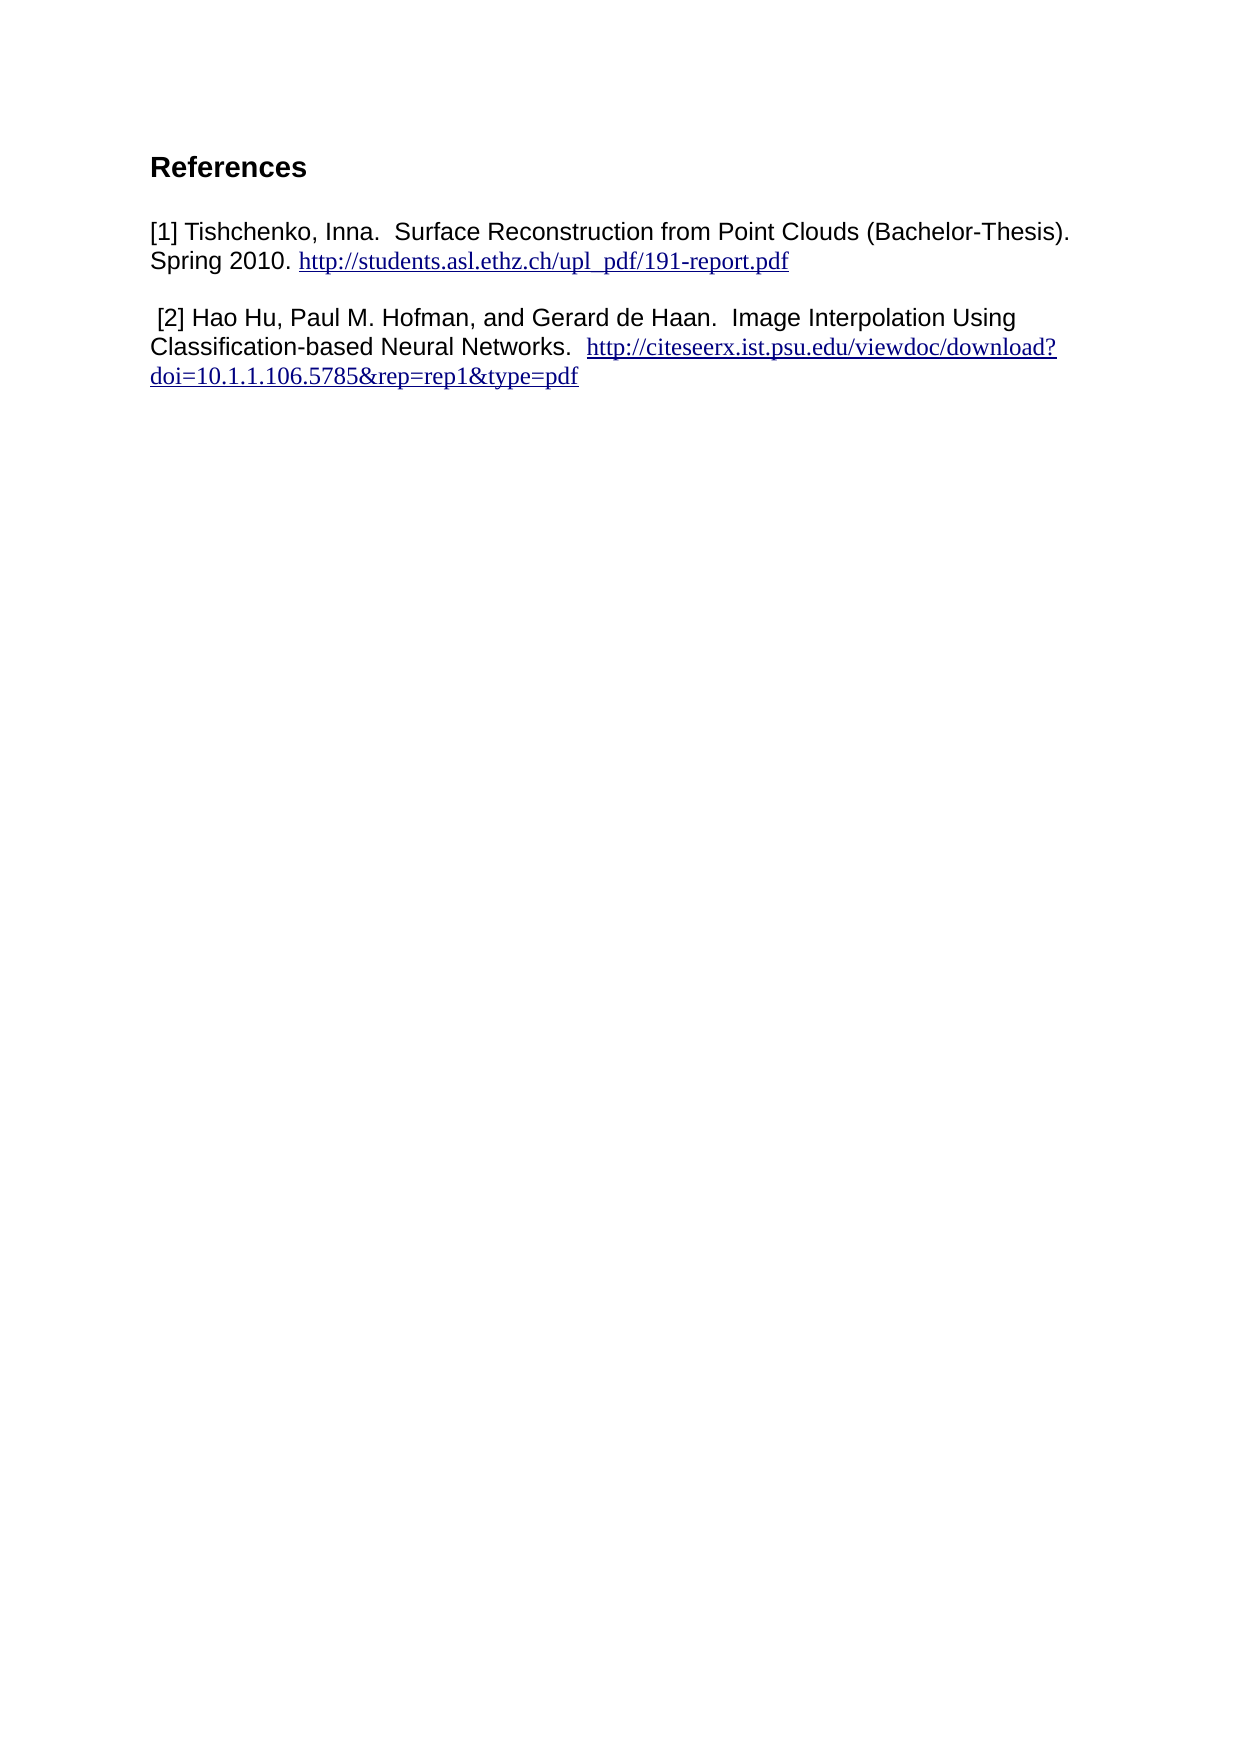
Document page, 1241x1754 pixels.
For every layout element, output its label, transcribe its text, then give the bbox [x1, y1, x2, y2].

text [2] Hao Hu, Paul M. Hofman, and Gerard de Haan. Image Interpolation Using Classification-based Neural Networks. http://citeseerx.ist.psu.edu/viewdoc/download?doi=10.1.1.106.5785&rep=rep1&type=pdf [150, 303, 1091, 390]
text [1] Tishchenko, Inna. Surface Reconstruction from Point Clouds (Bachelor-Thesis). Spring 2010. http://students.asl.ethz.ch/upl_pdf/191-report.pdf [150, 217, 1091, 275]
text References [150, 150, 1091, 183]
